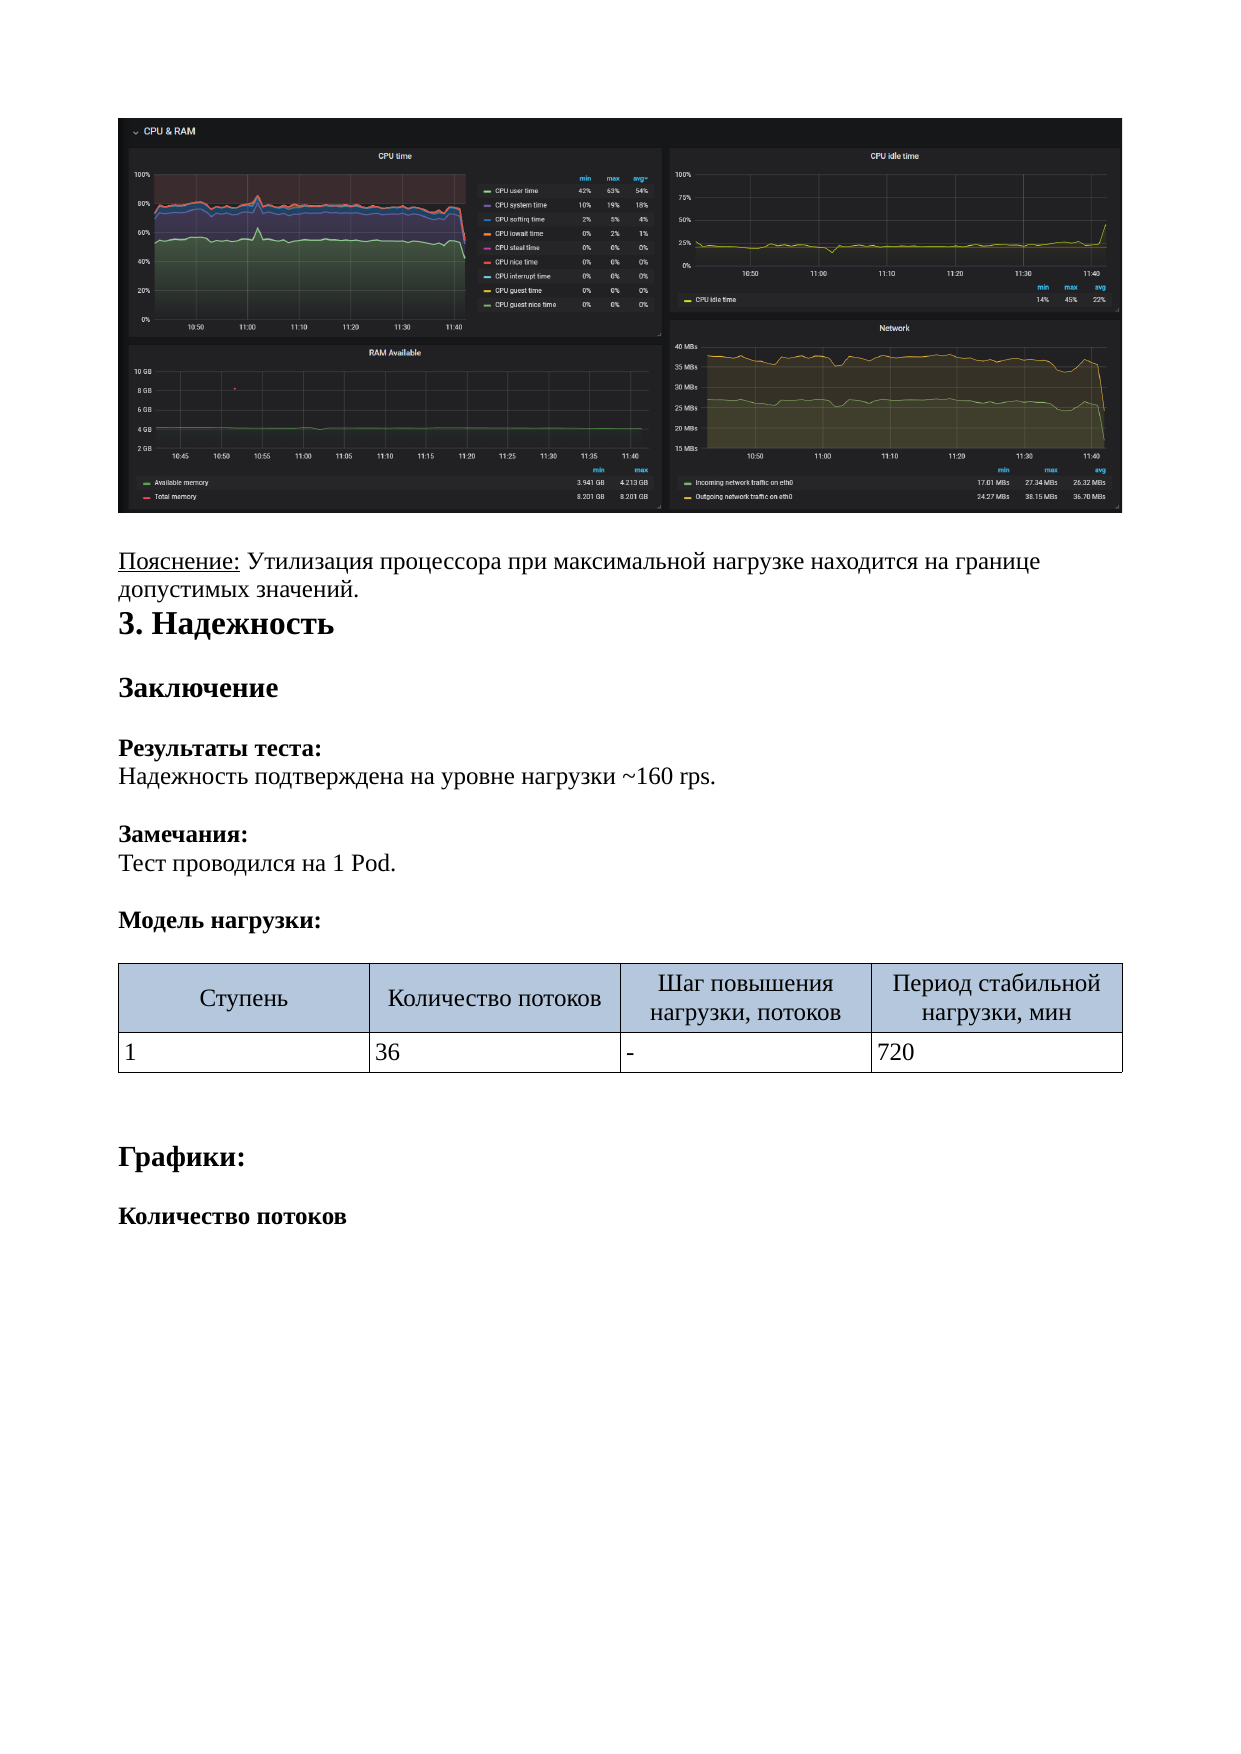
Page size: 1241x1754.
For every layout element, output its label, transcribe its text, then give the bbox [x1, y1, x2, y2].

text Замечания: [118, 819, 1122, 848]
text 3. Надежность [118, 603, 1122, 642]
table_cell - [621, 1033, 871, 1072]
text Пояснение: Утилизация процессора при максимальной нагрузке находится на границе допустимых значений. [118, 546, 1122, 603]
table_header Период стабильной нагрузки, мин [872, 964, 1122, 1032]
table_header Количество потоков [370, 964, 620, 1032]
text Количество потоков [118, 1201, 1122, 1230]
table_cell 36 [370, 1033, 620, 1072]
picture [118, 118, 1123, 513]
text Графики: [118, 1139, 1122, 1173]
text Результаты теста: [118, 733, 1122, 761]
table_cell 720 [872, 1033, 1122, 1072]
table_header Шаг повышения нагрузки, потоков [621, 964, 871, 1032]
text Тест проводился на 1 Pod. [118, 848, 1122, 876]
table_header Ступень [119, 964, 369, 1032]
text Заключение [118, 670, 1122, 704]
table_cell 1 [119, 1033, 369, 1072]
text Модель нагрузки: [118, 905, 1122, 934]
text Надежность подтверждена на уровне нагрузки ~160 rps. [118, 761, 1122, 790]
